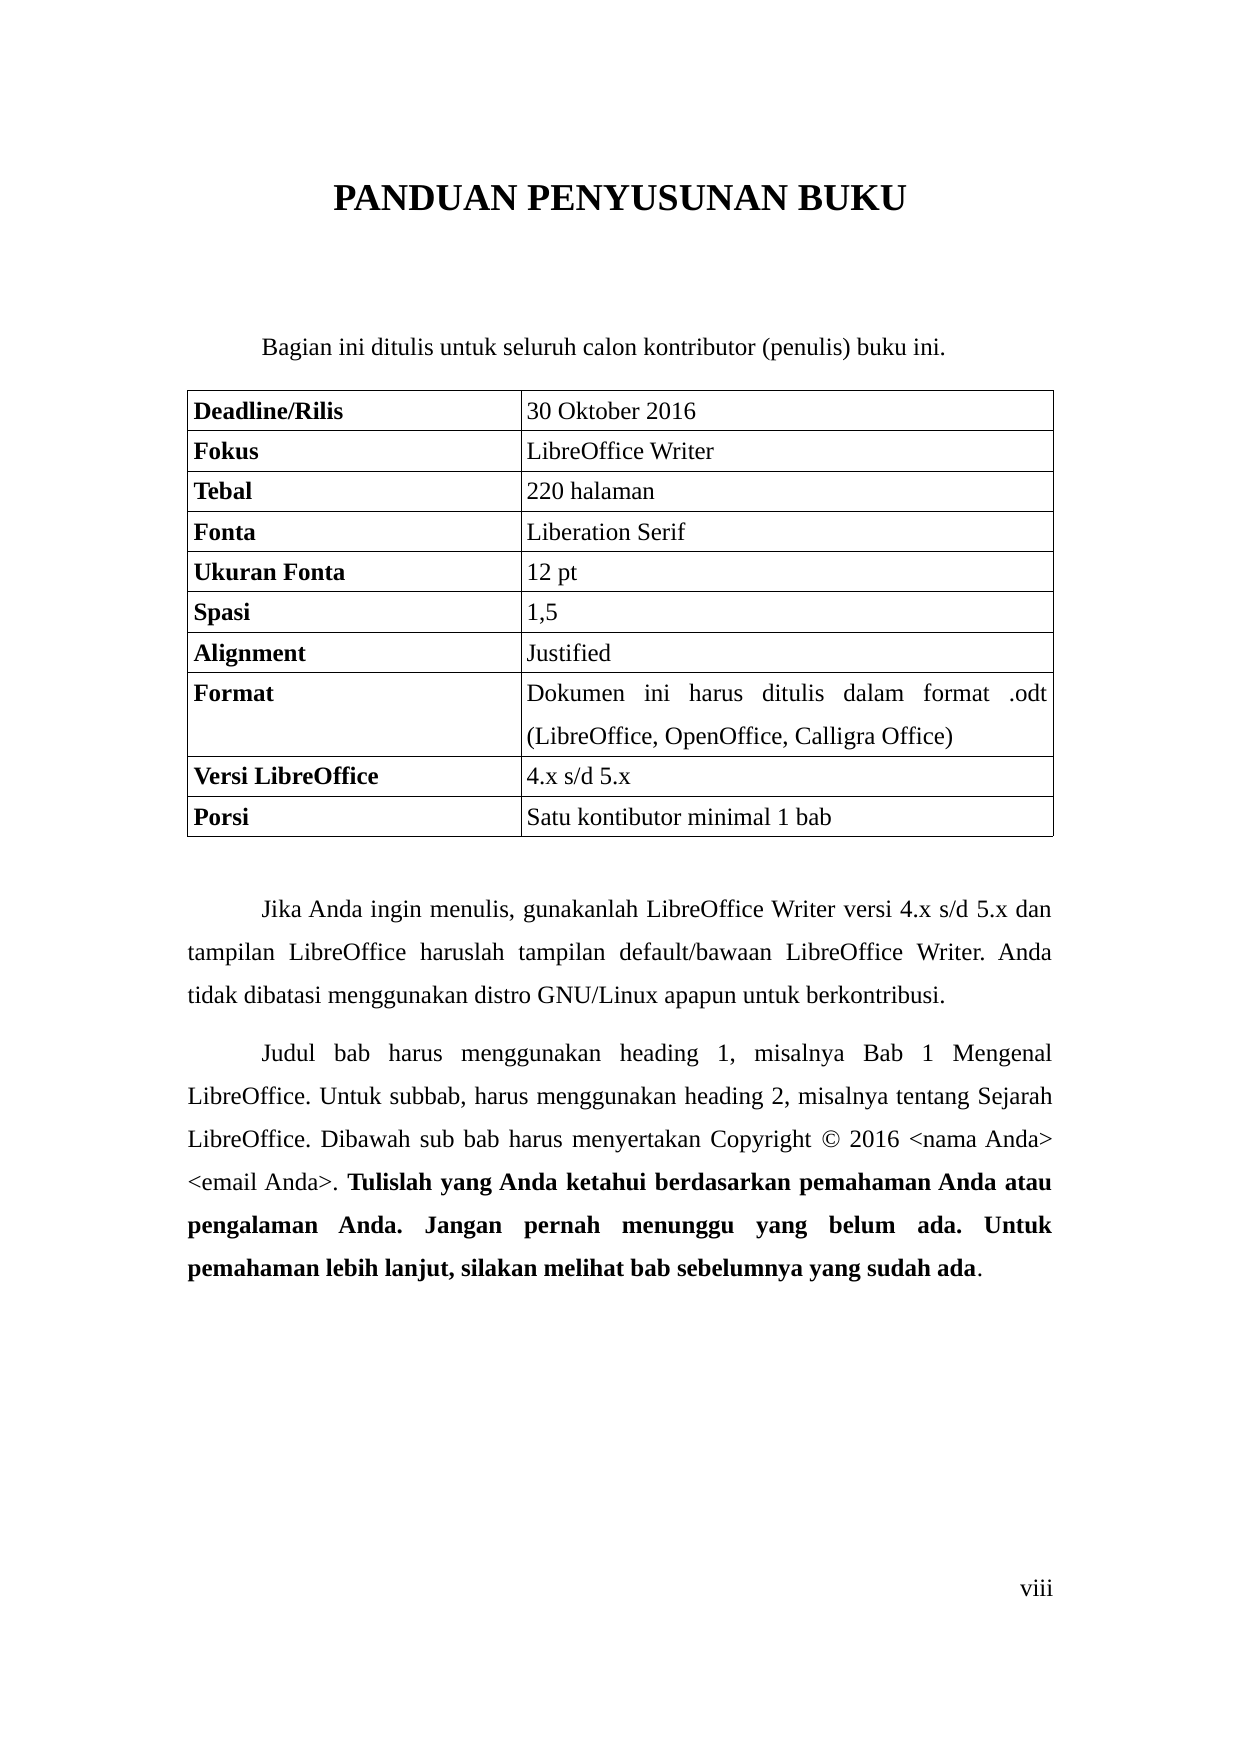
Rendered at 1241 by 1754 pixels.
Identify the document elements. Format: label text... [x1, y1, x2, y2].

table_cell 220 halaman [522, 472, 1053, 511]
table_cell Alignment [188, 633, 521, 672]
table_cell Porsi [188, 797, 521, 836]
table_cell Ukuran Fonta [188, 552, 521, 591]
table_cell Versi LibreOffice [188, 757, 521, 796]
table_cell Spasi [188, 592, 521, 632]
table_cell Satu kontibutor minimal 1 bab [522, 797, 1053, 836]
text Judul bab harus menggunakan heading 1, misalnya Bab 1 Mengenal LibreOffice. Untuk subbab, harus menggunakan heading 2, misalnya tentang Sejarah LibreOffice. Dibawah sub bab harus menyertakan Copyright © 2016 <nama Anda> <email Anda>. Tulislah yang Anda ketahui berdasarkan pemahaman Anda atau pengalaman Anda. Jangan pernah menunggu yang belum ada. Untuk pemahaman lebih lanjut, silakan melihat bab sebelumnya yang sudah ada. [187, 1038, 1053, 1282]
subtitle PANDUAN PENYUSUNAN BUKU [187, 175, 1053, 219]
table_cell Fokus [188, 431, 521, 471]
text Jika Anda ingin menulis, gunakanlah LibreOffice Writer versi 4.x s/d 5.x dan tampilan LibreOffice haruslah tampilan default/bawaan LibreOffice Writer. Anda tidak dibatasi menggunakan distro GNU/Linux apapun untuk berkontribusi. [187, 894, 1053, 1009]
table_cell Dokumen ini harus ditulis dalam format .odt (LibreOffice, OpenOffice, Calligra Office) [522, 673, 1053, 756]
table_header Deadline/Rilis [188, 391, 521, 430]
table_cell Liberation Serif [522, 512, 1053, 551]
table_cell Fonta [188, 512, 521, 551]
text Bagian ini ditulis untuk seluruh calon kontributor (penulis) buku ini. [187, 332, 1053, 361]
table_cell 1,5 [522, 592, 1053, 632]
table_cell 4.x s/d 5.x [522, 757, 1053, 796]
table_cell Justified [522, 633, 1053, 672]
table_header 30 Oktober 2016 [522, 391, 1053, 430]
table_cell Format [188, 673, 521, 756]
table_cell Tebal [188, 472, 521, 511]
table_cell LibreOffice Writer [522, 431, 1053, 471]
table_cell 12 pt [522, 552, 1053, 591]
